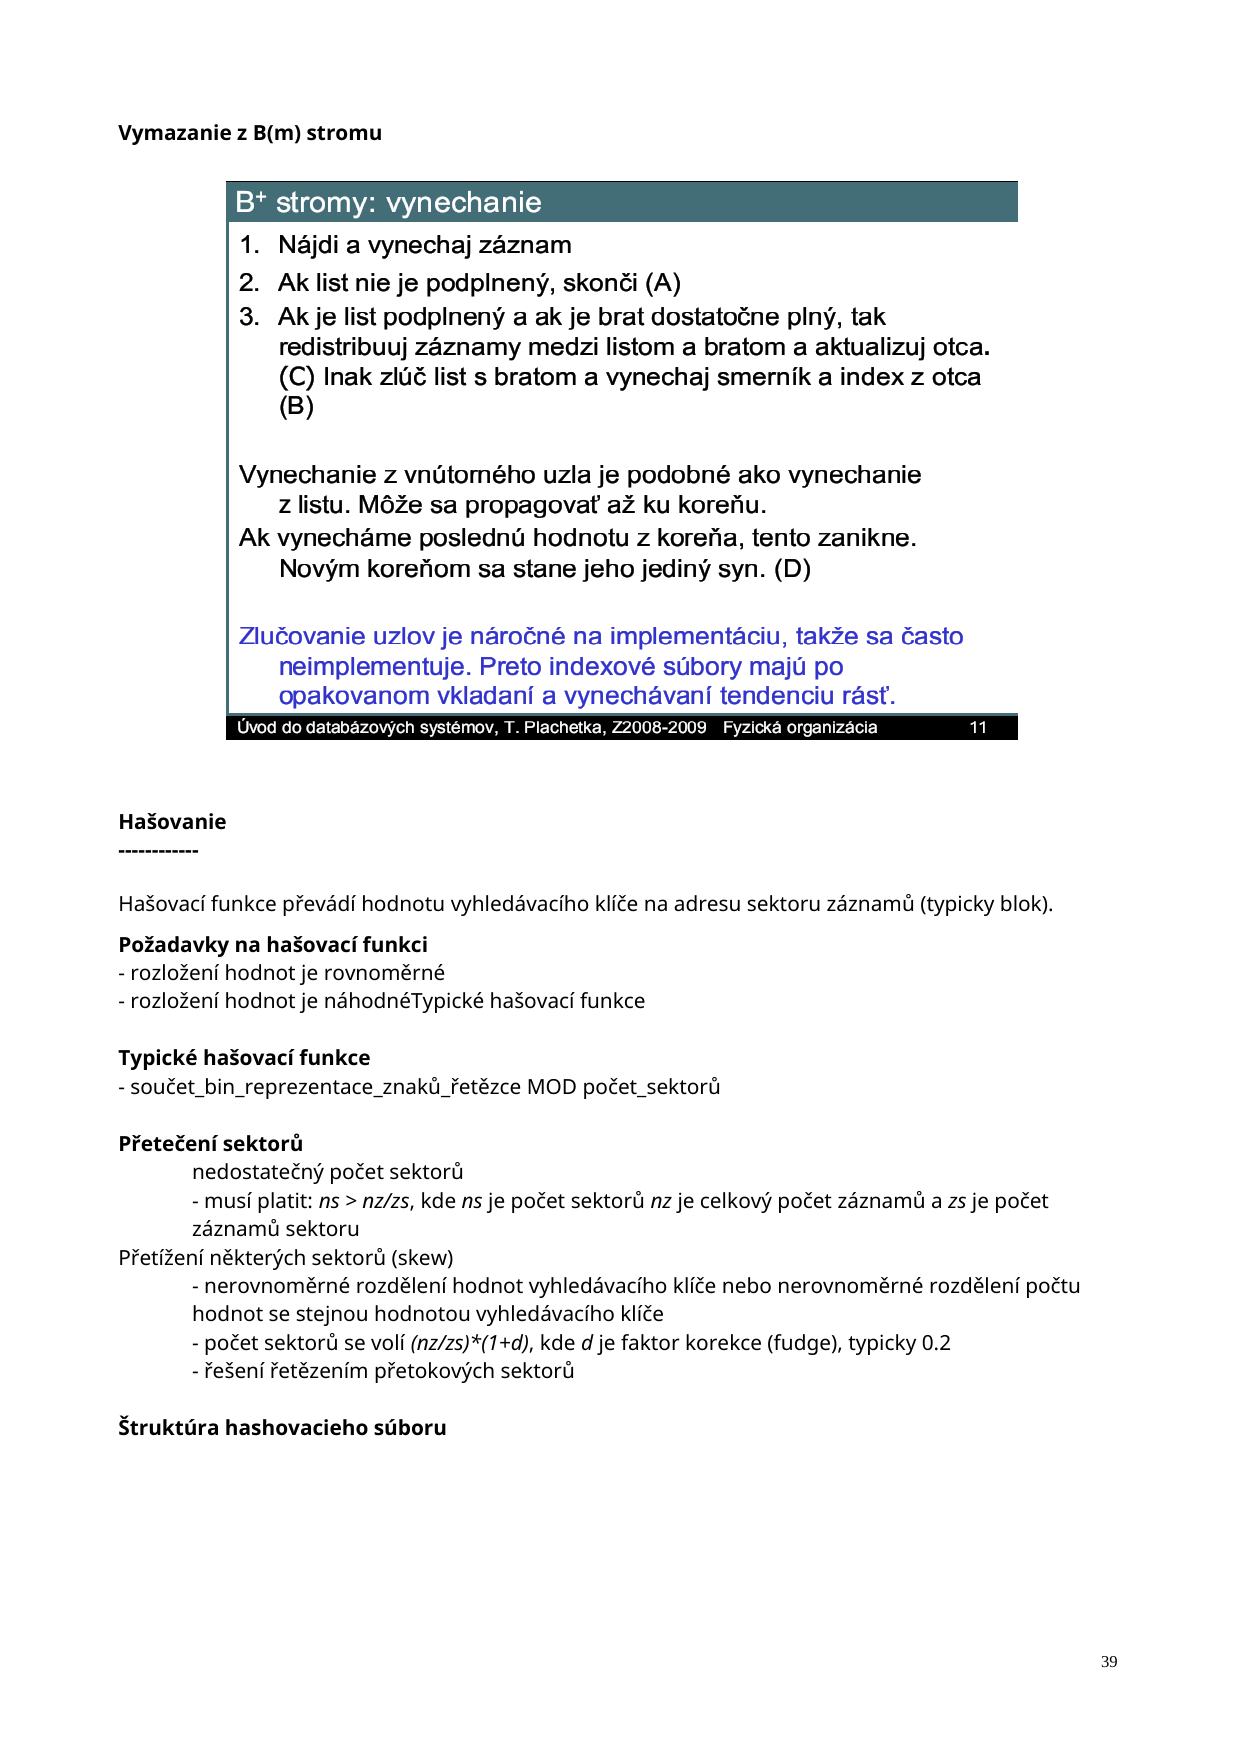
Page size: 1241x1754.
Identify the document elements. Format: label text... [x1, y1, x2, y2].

text Vymazanie z B(m) stromu [118, 118, 1122, 147]
text Hašovanie ------------ [118, 807, 1122, 864]
text - rozložení hodnot je náhodnéTypické hašovací funkce [118, 987, 1122, 1015]
picture [207, 171, 1033, 754]
text - rozložení hodnot je rovnoměrné [118, 958, 1122, 987]
text - počet sektorů se volí (nz/zs)*(1+d), kde d je faktor korekce (fudge), typicky 0.2 [118, 1328, 1122, 1356]
text - nerovnoměrné rozdělení hodnot vyhledávacího klíče nebo nerovnoměrné rozdělení počtu hodnot se stejnou hodnotou vyhledávacího klíče [192, 1271, 1122, 1328]
text Přetížení některých sektorů (skew) [118, 1243, 1122, 1271]
text - součet_bin_reprezentace_znaků_řetězce MOD počet_sektorů [118, 1072, 1122, 1100]
text Požadavky na hašovací funkci [118, 930, 1122, 958]
text Typické hašovací funkce [118, 1043, 1122, 1072]
text Přetečení sektorů [118, 1129, 1122, 1157]
text nedostatečný počet sektorů [118, 1157, 1122, 1186]
text Štruktúra hashovacieho súboru [118, 1413, 1122, 1442]
text - musí platit: ns > nz/zs, kde ns je počet sektorů nz je celkový počet záznamů a zs je počet záznamů sektoru [192, 1186, 1122, 1243]
text Hašovací funkce převádí hodnotu vyhledávacího klíče na adresu sektoru záznamů (typicky blok). [118, 889, 1122, 917]
text - řešení řetězením přetokových sektorů [118, 1356, 1122, 1385]
